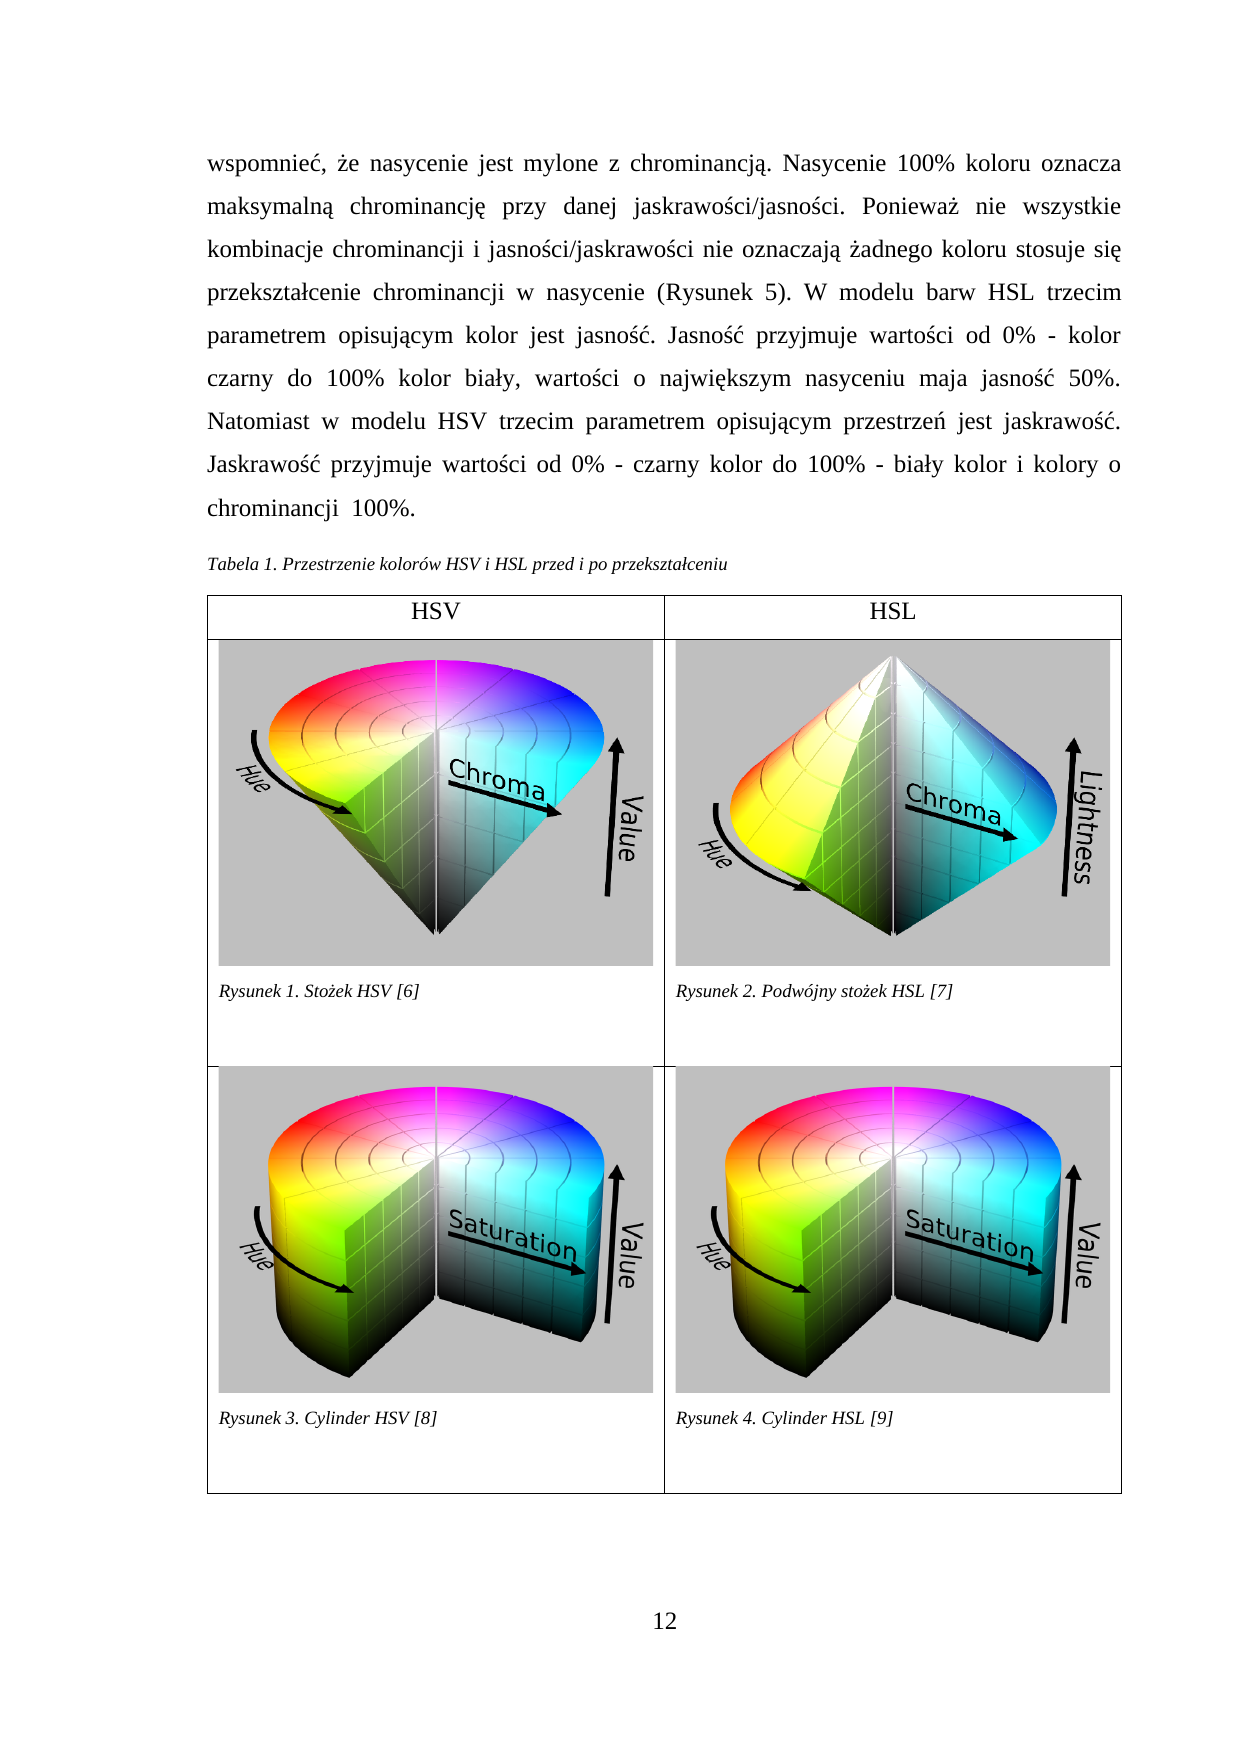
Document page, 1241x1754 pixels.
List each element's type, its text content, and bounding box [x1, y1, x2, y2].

table_cell Rysunek 4. Cylinder HSL [9] [665, 1067, 1121, 1493]
table_cell Rysunek 1. Stożek HSV [6] [208, 640, 664, 1066]
table_header HSL [665, 596, 1121, 639]
table_cell Rysunek 3. Cylinder HSV [8] [208, 1067, 664, 1493]
table_cell Rysunek 2. Podwójny stożek HSL [7] [665, 640, 1121, 1066]
text wspomnieć, że nasycenie jest mylone z chrominancją. Nasycenie 100% koloru oznacza maksymalną chrominancję przy danej jaskrawości/jasności. Ponieważ nie wszystkie kombinacje chrominancji i jasności/jaskrawości nie oznaczają żadnego koloru stosuje się przekształcenie chrominancji w nasycenie (Rysunek 5). W modelu barw HSL trzecim parametrem opisującym kolor jest jasność. Jasność przyjmuje wartości od 0% - kolor czarny do 100% kolor biały, wartości o największym nasyceniu maja jasność 50%. Natomiast w modelu HSV trzecim parametrem opisującym przestrzeń jest jaskrawość. Jaskrawość przyjmuje wartości od 0% - czarny kolor do 100% - biały kolor i kolory o chrominancji 100%. [207, 148, 1122, 521]
table_header HSV [208, 596, 664, 639]
text Tabela 1. Przestrzenie kolorów HSV i HSL przed i po przekształceniu [207, 552, 1122, 574]
